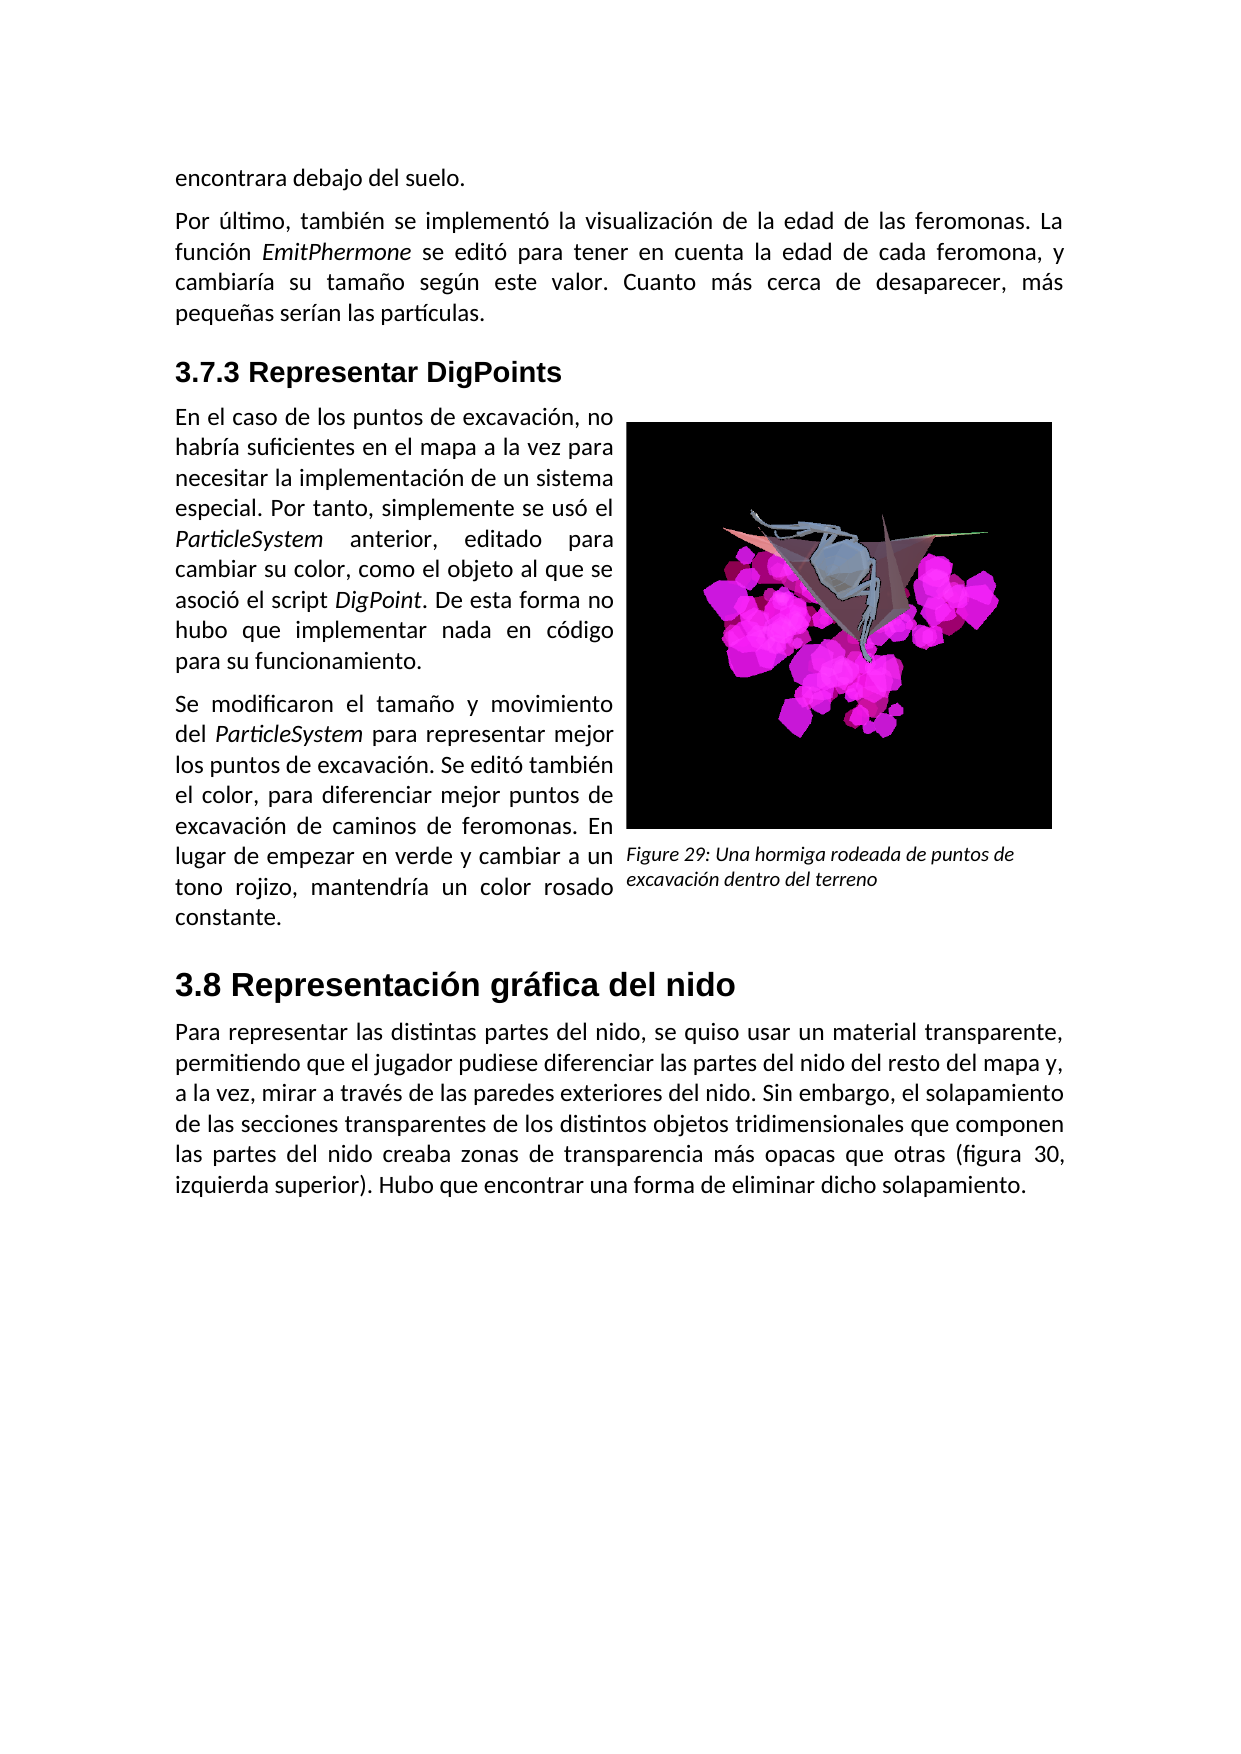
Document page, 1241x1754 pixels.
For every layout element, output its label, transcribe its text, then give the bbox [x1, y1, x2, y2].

text En el caso de los puntos de excavación, no habría suficientes en el mapa a la vez para necesitar la implementación de un sistema especial. Por tanto, simplemente se usó el ParticleSystem anterior, editado para cambiar su color, como el objeto al que se asoció el script DigPoint. De esta forma no hubo que implementar nada en código para su funcionamiento. [175, 401, 1065, 675]
subtitle Representar DigPoints [175, 355, 1065, 388]
text Se modificaron el tamaño y movimiento del ParticleSystem para representar mejor los puntos de excavación. Se editó también el color, para diferenciar mejor puntos de excavación de caminos de feromonas. En lugar de empezar en verde y cambiar a un tono rojizo, mantendría un color rosado constante. [175, 688, 1065, 932]
text Figure 29: Una hormiga rodeada de puntos de excavación dentro del terreno [626, 829, 1052, 892]
text encontrara debajo del suelo. [175, 162, 1065, 193]
picture [626, 422, 1052, 829]
text Para representar las distintas partes del nido, se quiso usar un material transparente, permitiendo que el jugador pudiese diferenciar las partes del nido del resto del mapa y, a la vez, mirar a través de las paredes exteriores del nido. Sin embargo, el solapamiento de las secciones transparentes de los distintos objetos tridimensionales que componen las partes del nido creaba zonas de transparencia más opacas que otras (figura 30, izquierda superior). Hubo que encontrar una forma de eliminar dicho solapamiento. [175, 1016, 1065, 1199]
subtitle Representación gráfica del nido [175, 965, 1065, 1004]
text Por último, también se implementó la visualización de la edad de las feromonas. La función EmitPhermone se editó para tener en cuenta la edad de cada feromona, y cambiaría su tamaño según este valor. Cuanto más cerca de desaparecer, más pequeñas serían las partículas. [175, 206, 1065, 328]
